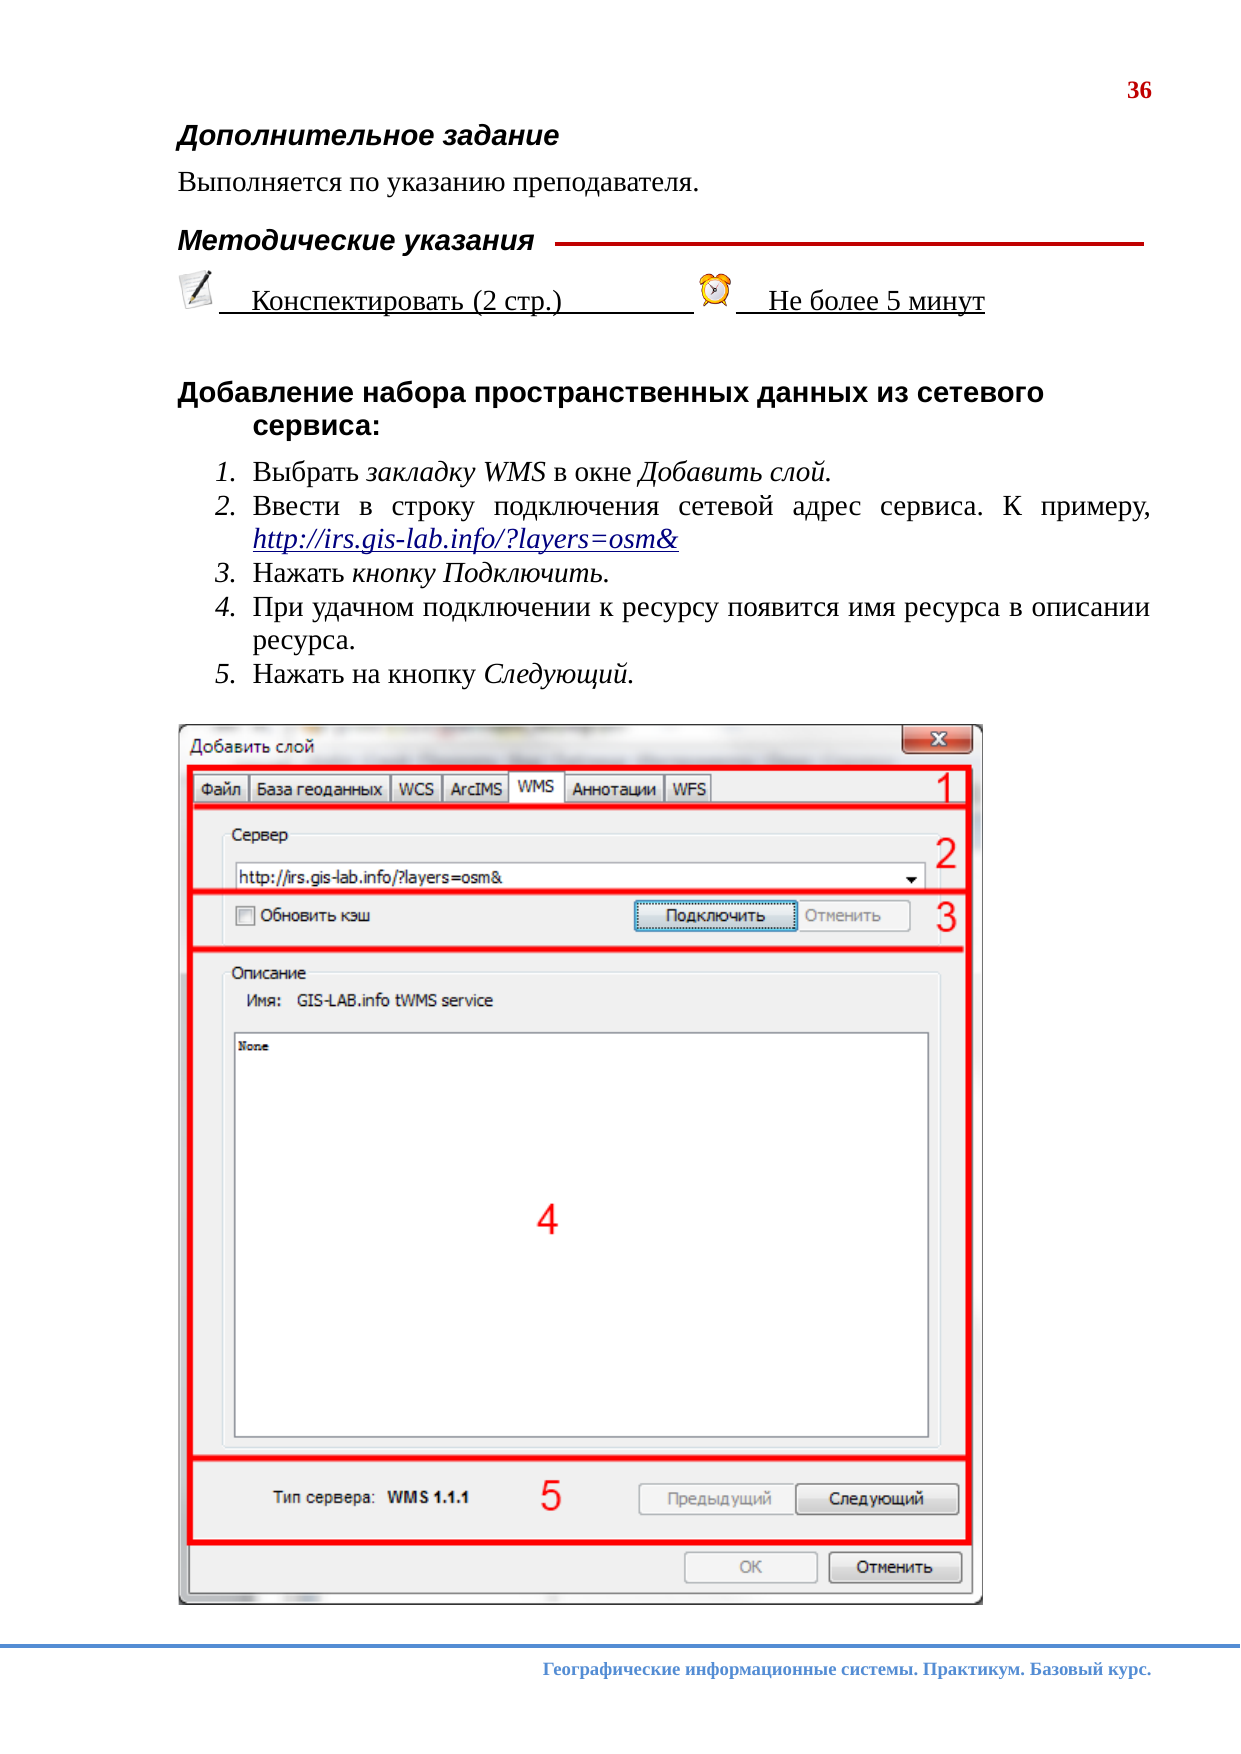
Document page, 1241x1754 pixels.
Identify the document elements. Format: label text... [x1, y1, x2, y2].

picture [178, 270, 217, 309]
list Выбрать закладку WMS в окне Добавить слой. [215, 454, 1152, 488]
subtitle Дополнительное задание [177, 118, 1152, 152]
picture [178, 724, 983, 1605]
subtitle Добавление набора пространственных данных из сетевого сервиса: [177, 375, 1152, 442]
list Нажать кнопку Подключить. [215, 555, 1152, 589]
list При удачном подключении к ресурсу появится имя ресурса в описании ресурса. [215, 589, 1152, 656]
subtitle Методические указания [177, 223, 1152, 256]
list Ввести в строку подключения сетевой адрес сервиса. К примеру, http://irs.gis-lab.info/?layers=osm& [215, 488, 1152, 555]
list Нажать на кнопку Следующий. [215, 656, 1152, 689]
text Конспектировать (2 стр.) Не более 5 минут [177, 269, 1152, 316]
text Выполняется по указанию преподавателя. [177, 164, 1152, 198]
picture [695, 270, 734, 309]
